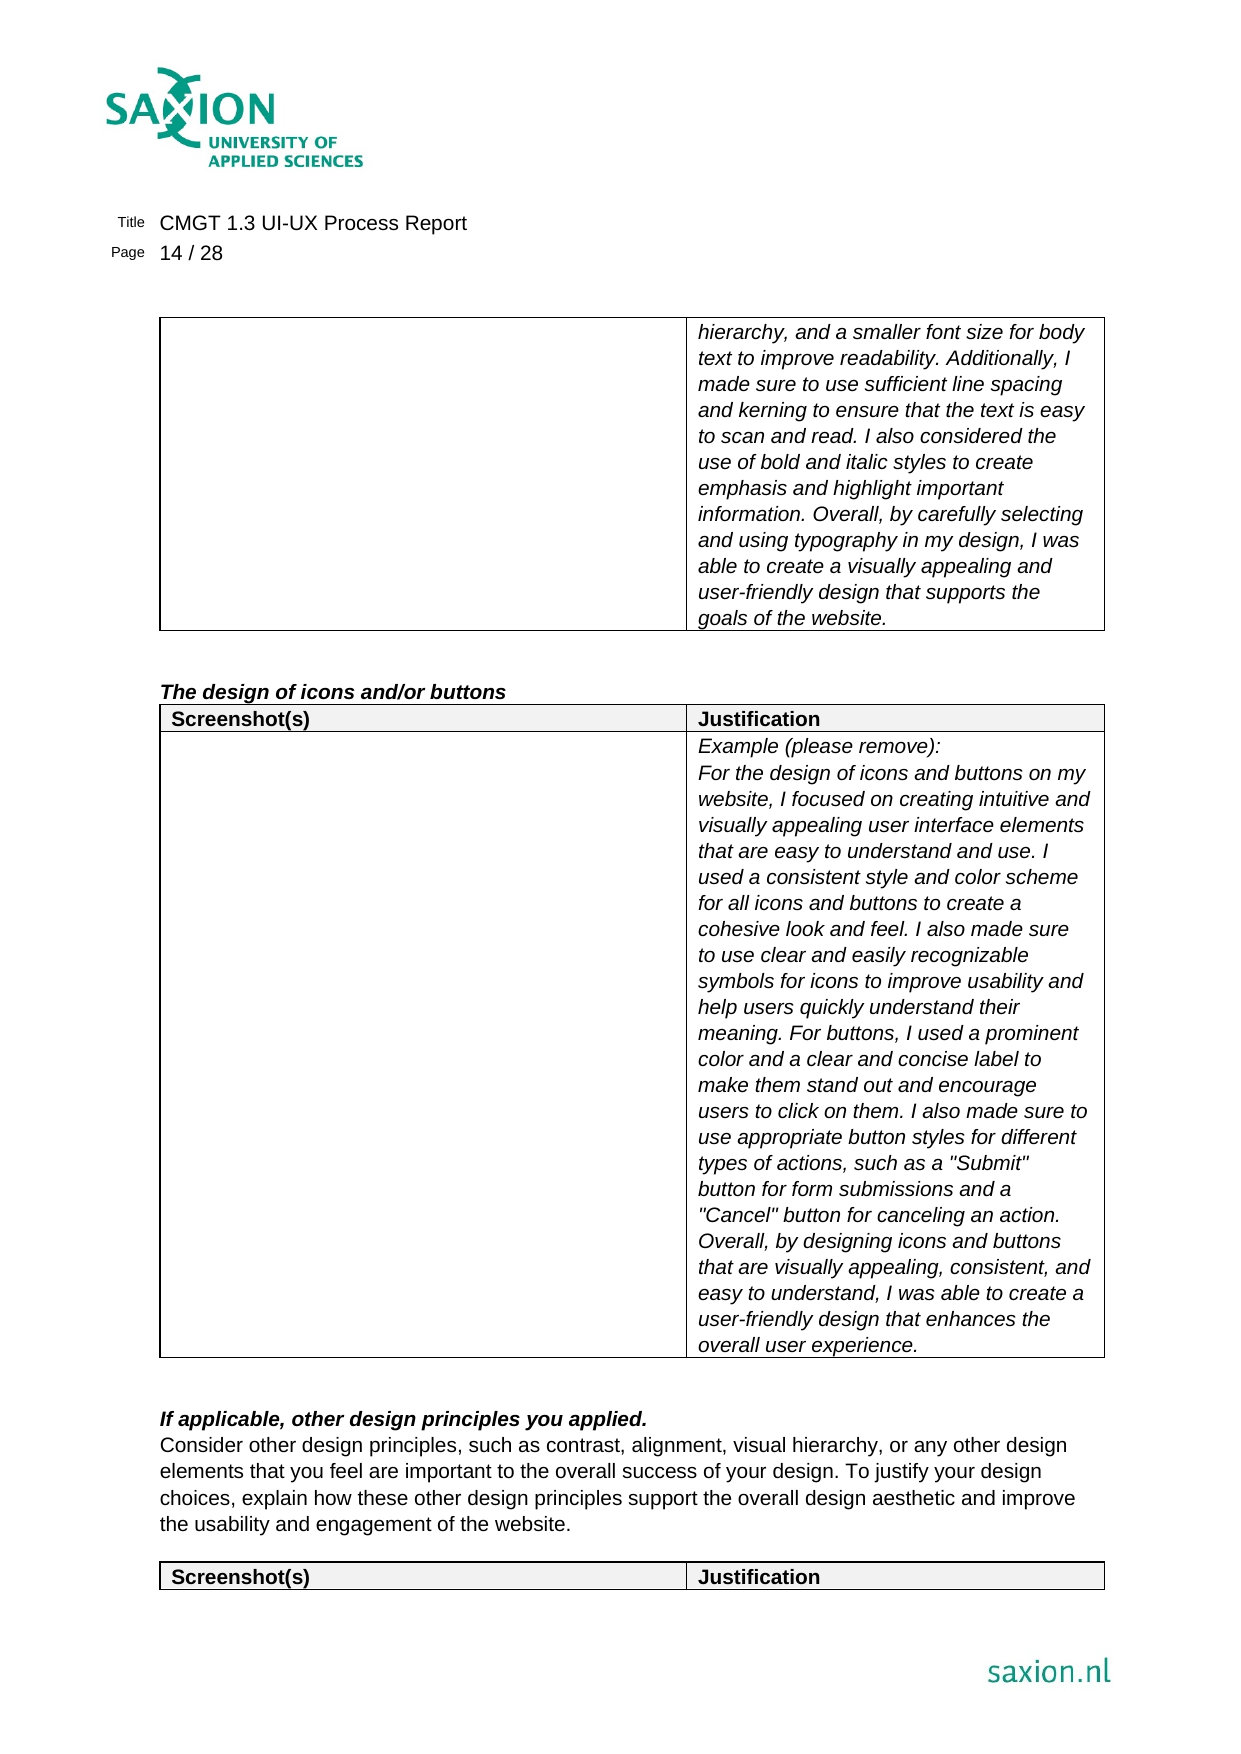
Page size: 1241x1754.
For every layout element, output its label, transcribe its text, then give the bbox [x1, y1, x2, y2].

table_cell Example (please remove): For the design of icons and buttons on my website, I focused on creating intuitive and visually appealing user interface elements that are easy to understand and use. I used a consistent style and color scheme for all icons and buttons to create a cohesive look and feel. I also made sure to use clear and easily recognizable symbols for icons to improve usability and help users quickly understand their meaning. For buttons, I used a prominent color and a clear and concise label to make them stand out and encourage users to click on them. I also made sure to use appropriate button styles for different types of actions, such as a "Submit" button for form submissions and a "Cancel" button for canceling an action. Overall, by designing icons and buttons that are visually appealing, consistent, and easy to understand, I was able to create a user-friendly design that enhances the overall user experience. [687, 732, 1104, 1357]
table_header Screenshot(s) [161, 1563, 686, 1588]
table_header Justification [687, 1563, 1104, 1588]
table_header Justification [687, 705, 1104, 731]
table_header Screenshot(s) [161, 705, 686, 731]
subtitle The design of icons and/or buttons [159, 678, 1110, 704]
table_cell hierarchy, and a smaller font size for body text to improve readability. Additionally, I made sure to use sufficient line spacing and kerning to ensure that the text is easy to scan and read. I also considered the use of bold and italic styles to create emphasis and highlight important information. Overall, by carefully selecting and using typography in my design, I was able to create a visually appealing and user-friendly design that supports the goals of the website. [687, 318, 1104, 630]
table_cell [161, 732, 686, 1357]
table_cell [161, 318, 686, 630]
text Consider other design principles, such as contrast, alignment, visual hierarchy, or any other design elements that you feel are important to the overall success of your design. To justify your design choices, explain how these other design principles support the overall design aesthetic and improve the usability and engagement of the website. [159, 1431, 1110, 1535]
subtitle If applicable, other design principles you applied. [159, 1405, 1110, 1431]
picture [0, 1632, 1241, 1754]
picture [76, 59, 393, 178]
